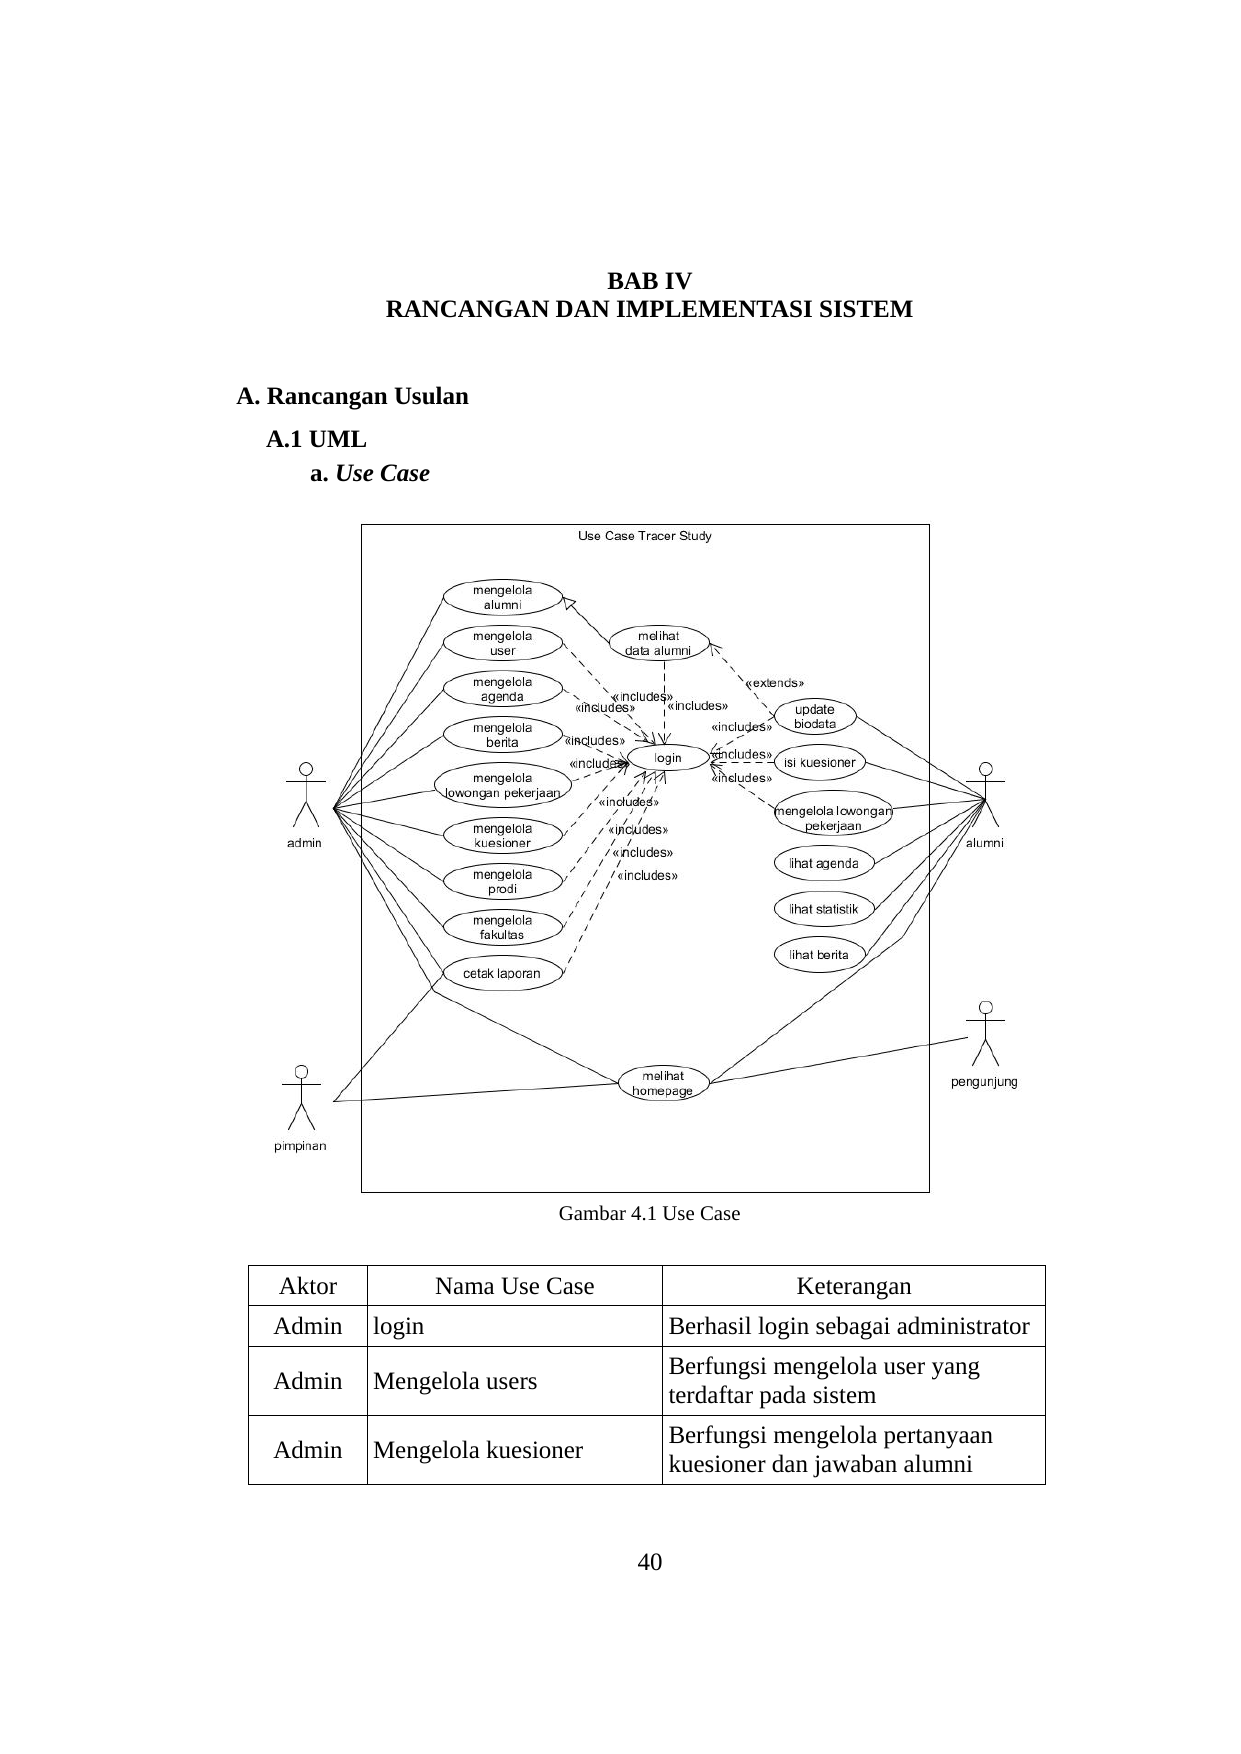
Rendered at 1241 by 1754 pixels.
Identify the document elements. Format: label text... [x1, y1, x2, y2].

table_cell Berfungsi mengelola user yang terdaftar pada sistem [663, 1347, 1045, 1414]
text a. Use Case [266, 458, 1063, 487]
text Gambar 4.1 Use Case [251, 1196, 1048, 1225]
subtitle RANCANGAN DAN IMPLEMENTASI SISTEM [236, 294, 1063, 323]
table_cell Admin [249, 1347, 367, 1414]
picture [251, 505, 1049, 1196]
text A.1 UML [266, 424, 1063, 453]
table_cell Mengelola kuesioner [368, 1416, 662, 1484]
text BAB IV [236, 266, 1063, 294]
table_cell Berfungsi mengelola pertanyaan kuesioner dan jawaban alumni [663, 1416, 1045, 1484]
table_header Nama Use Case [368, 1266, 662, 1305]
table_cell Admin [249, 1306, 367, 1346]
table_header Aktor [249, 1266, 367, 1305]
table_cell Mengelola users [368, 1347, 662, 1414]
table_cell login [368, 1306, 662, 1346]
text A. Rancangan Usulan [236, 381, 1063, 409]
table_header Keterangan [663, 1266, 1045, 1305]
table_cell Berhasil login sebagai administrator [663, 1306, 1045, 1346]
table_cell Admin [249, 1416, 367, 1484]
